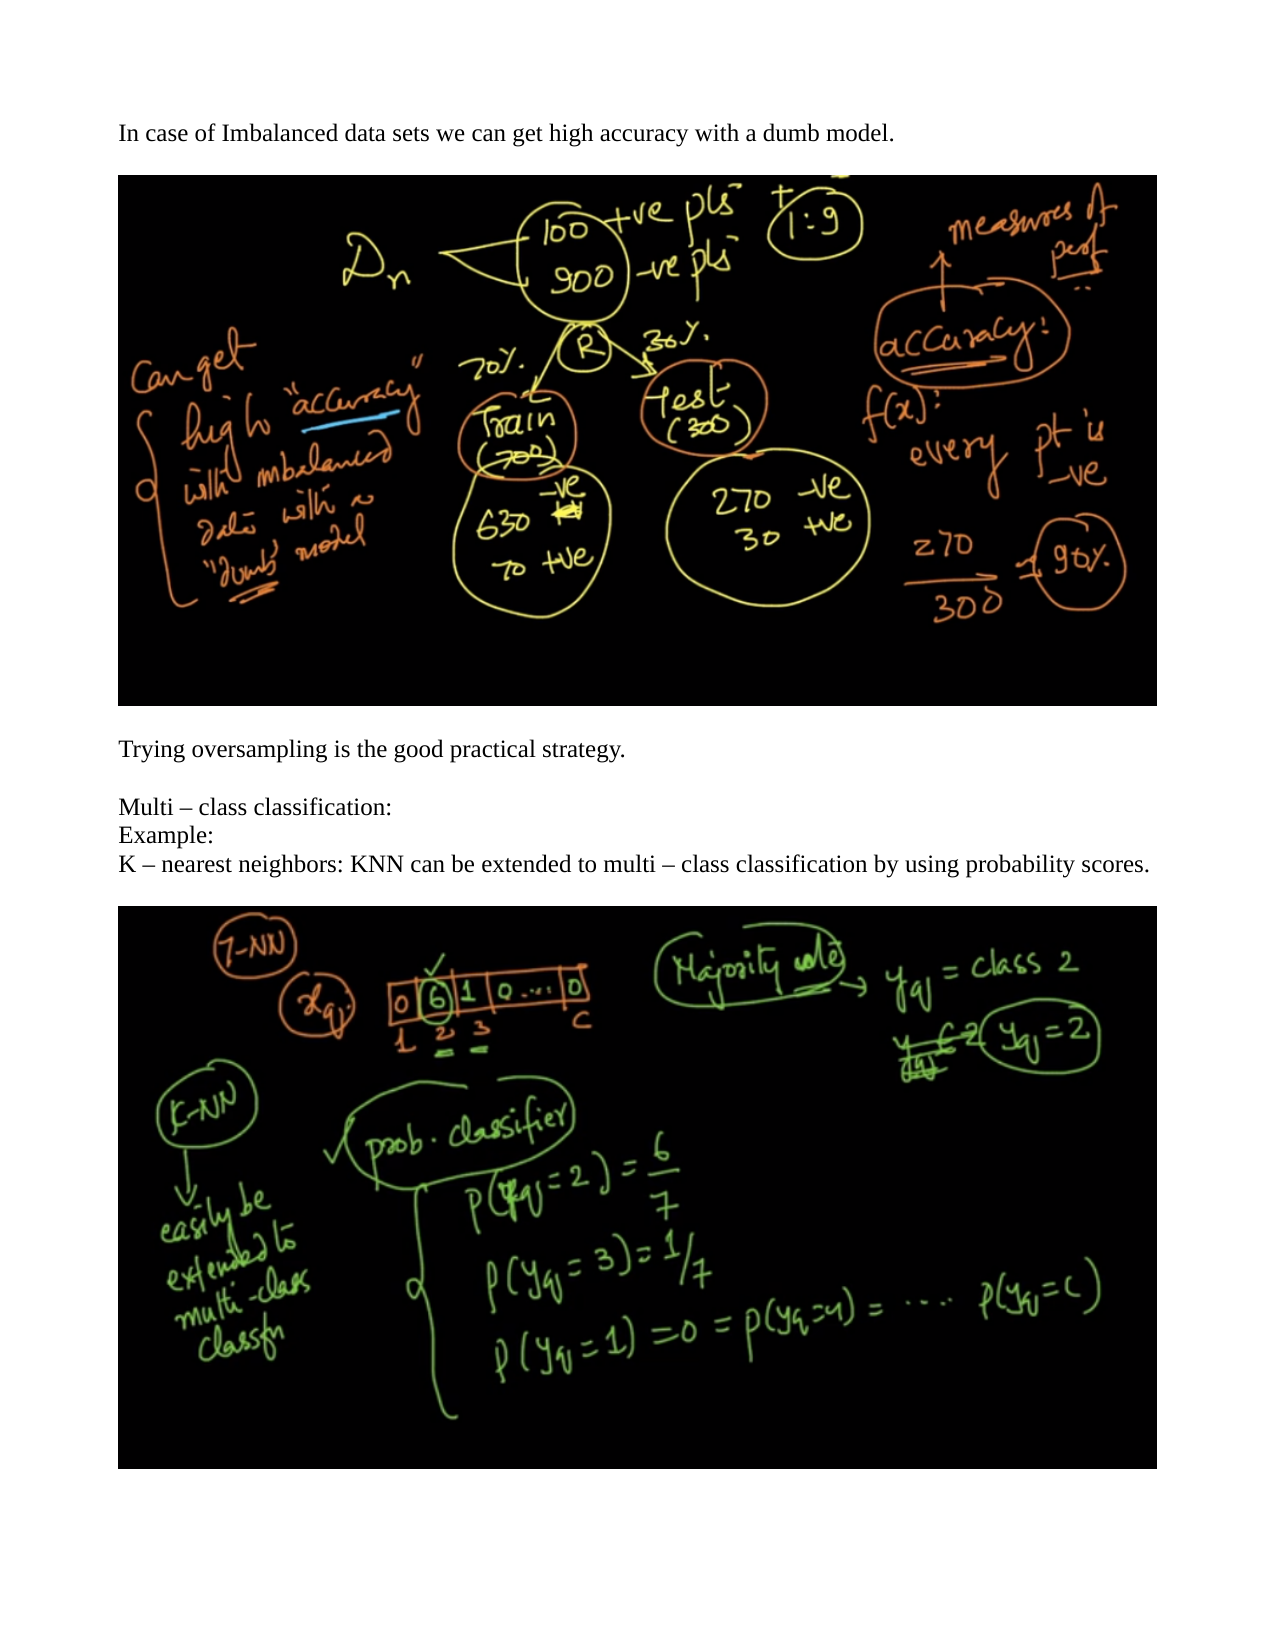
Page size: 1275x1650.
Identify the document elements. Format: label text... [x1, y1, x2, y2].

picture [118, 906, 1157, 1469]
text K – nearest neighbors: KNN can be extended to multi – class classification by using probability scores. [118, 849, 1157, 878]
text Multi – class classification: [118, 792, 1157, 821]
text Trying oversampling is the good practical strategy. [118, 734, 1157, 763]
text Example: [118, 821, 1157, 849]
picture [118, 175, 1157, 706]
text In case of Imbalanced data sets we can get high accuracy with a dumb model. [118, 118, 1157, 147]
